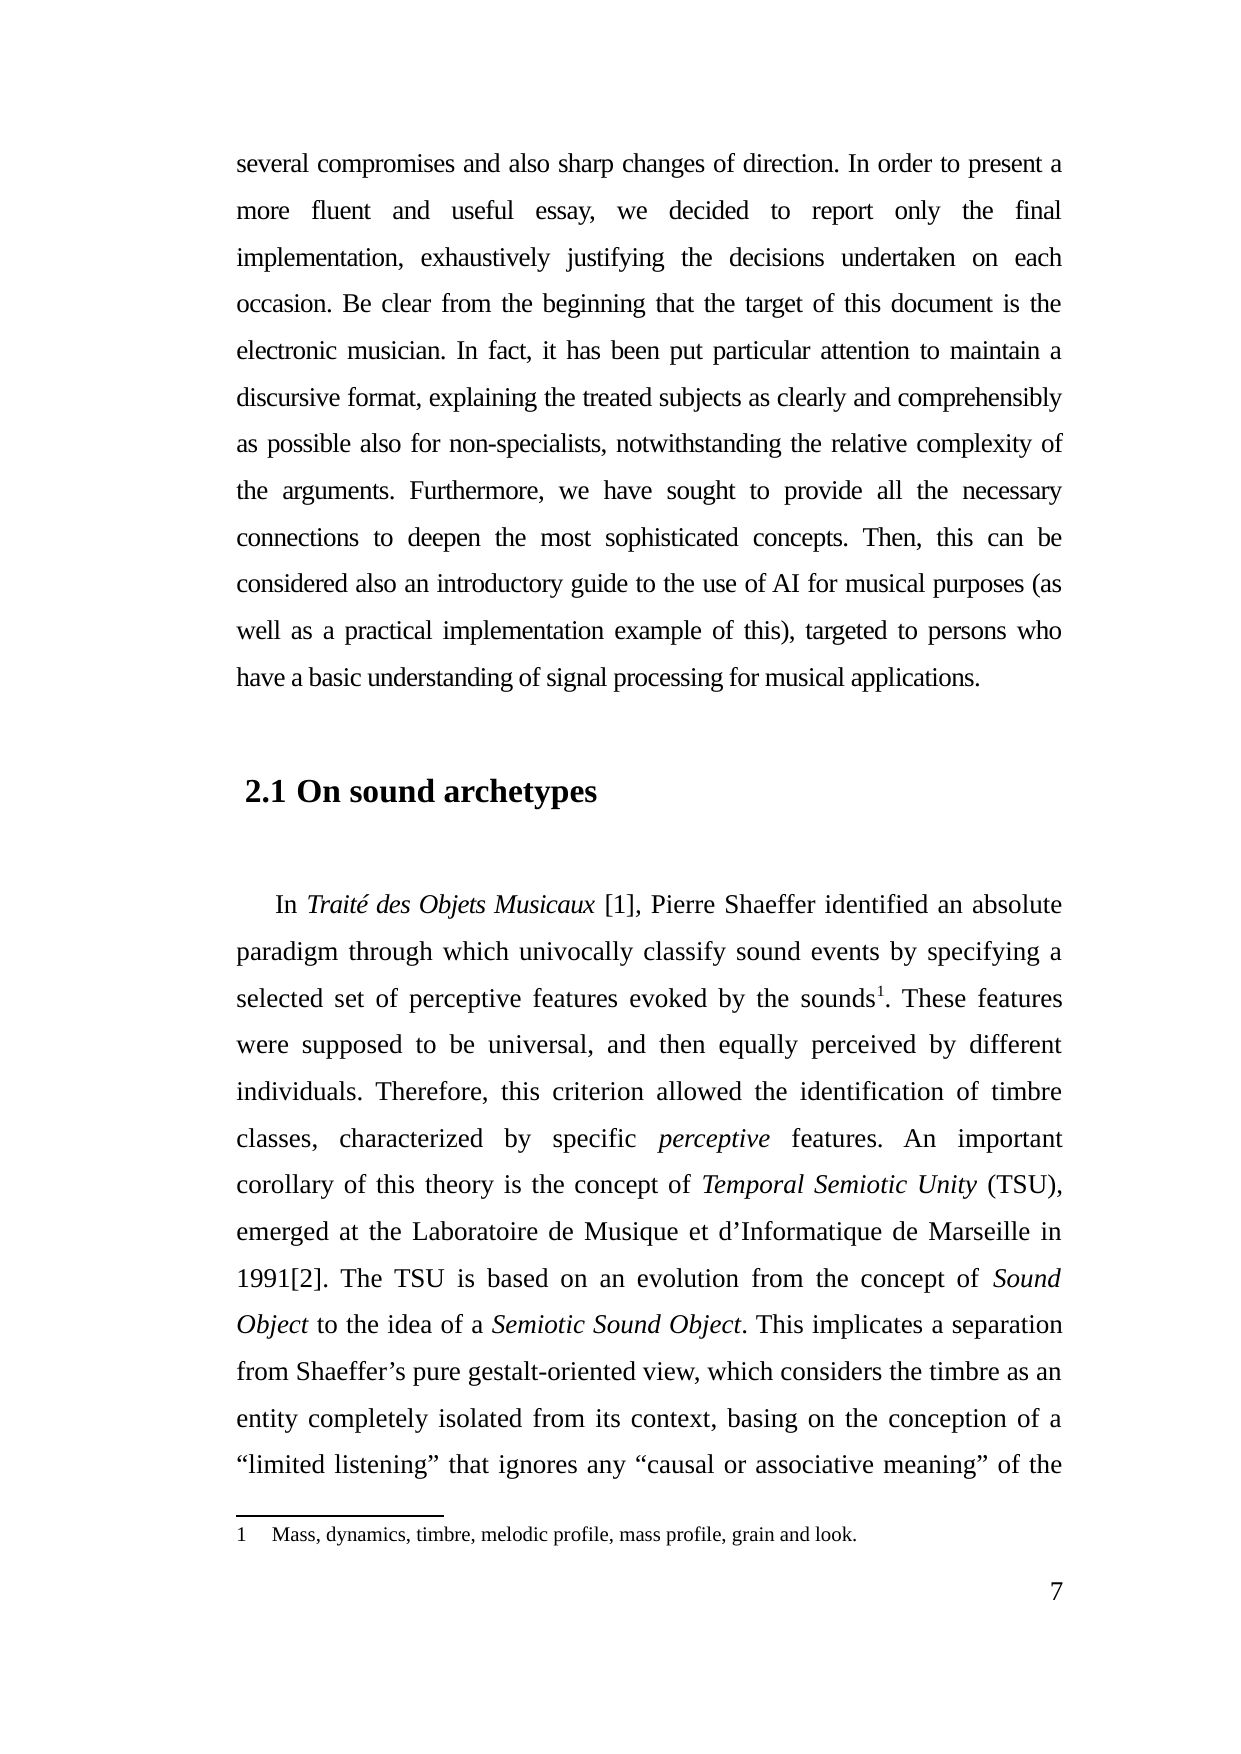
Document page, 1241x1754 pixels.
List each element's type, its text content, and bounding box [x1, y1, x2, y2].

subtitle On sound archetypes [236, 772, 1063, 810]
text several compromises and also sharp changes of direction. In order to present a more fluent and useful essay, we decided to report only the final implementation, exhaustively justifying the decisions undertaken on each occasion. Be clear from the beginning that the target of this document is the electronic musician. In fact, it has been put particular attention to maintain a discursive format, explaining the treated subjects as clearly and comprehensibly as possible also for non-specialists, notwithstanding the relative complexity of the arguments. Furthermore, we have sought to provide all the necessary connections to deepen the most sophisticated concepts. Then, this can be considered also an introductory guide to the use of AI for musical purposes (as well as a practical implementation example of this), targeted to persons who have a basic understanding of signal processing for musical applications. [236, 148, 1063, 692]
text Mass, dynamics, timbre, melodic profile, mass profile, grain and look. [236, 1522, 1063, 1546]
text In Traité des Objets Musicaux [1], Pierre Shaeffer identified an absolute paradigm through which univocally classify sound events by specifying a selected set of perceptive features evoked by the sounds. These features were supposed to be universal, and then equally perceived by different individuals. Therefore, this criterion allowed the identification of timbre classes, characterized by specific perceptive features. An important corollary of this theory is the concept of Temporal Semiotic Unity (TSU), emerged at the Laboratoire de Musique et d’Informatique de Marseille in 1991[2]. The TSU is based on an evolution from the concept of Sound Object to the idea of a Semiotic Sound Object. This implicates a separation from Shaeffer’s pure gestalt-oriented view, which considers the timbre as an entity completely isolated from its context, basing on the conception of a “limited listening” that ignores any “causal or associative meaning” of the [236, 889, 1063, 1480]
